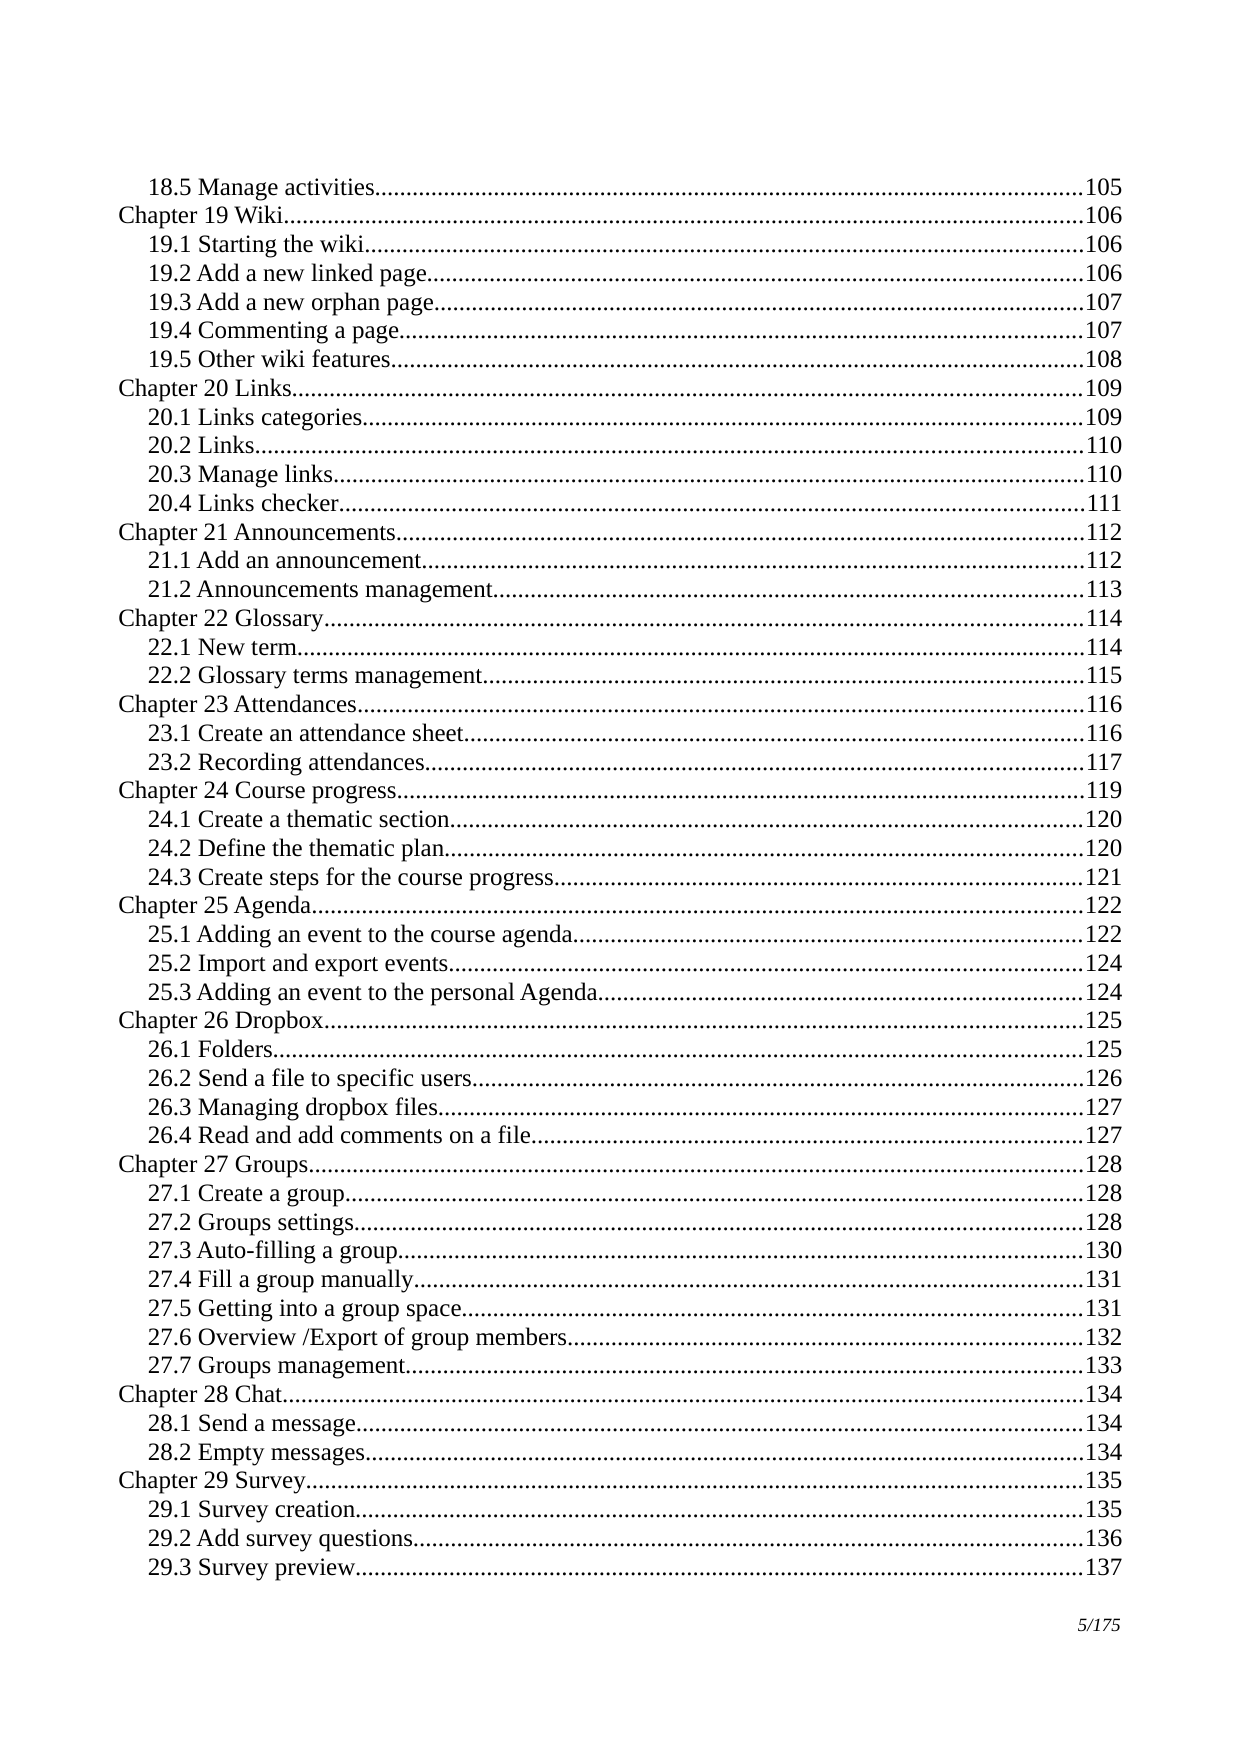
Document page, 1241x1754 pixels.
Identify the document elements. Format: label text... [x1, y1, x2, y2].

text 27.4 Fill a group manually 131 [148, 1264, 1122, 1293]
text 19.3 Add a new orphan page 107 [148, 287, 1122, 315]
text 29.2 Add survey questions 136 [148, 1523, 1122, 1552]
text 21.1 Add an announcement 112 [148, 545, 1122, 574]
text 28.1 Send a message 134 [148, 1408, 1122, 1437]
text Chapter 27 Groups 128 [118, 1149, 1122, 1178]
text 27.5 Getting into a group space 131 [148, 1293, 1122, 1322]
text Chapter 19 Wiki 106 [118, 200, 1122, 229]
text 19.2 Add a new linked page 106 [148, 258, 1122, 287]
text 24.3 Create steps for the course progress 121 [148, 862, 1122, 890]
text Chapter 24 Course progress 119 [118, 775, 1122, 804]
text 23.1 Create an attendance sheet 116 [148, 718, 1122, 747]
text 25.1 Adding an event to the course agenda 122 [148, 919, 1122, 948]
text 20.2 Links 110 [148, 430, 1122, 459]
text 19.1 Starting the wiki 106 [148, 229, 1122, 258]
text 24.2 Define the thematic plan 120 [148, 833, 1122, 862]
text Chapter 20 Links 109 [118, 373, 1122, 402]
text 22.1 New term 114 [148, 632, 1122, 660]
text 26.4 Read and add comments on a file 127 [148, 1120, 1122, 1149]
text 23.2 Recording attendances 117 [148, 747, 1122, 775]
text 27.3 Auto-filling a group 130 [148, 1235, 1122, 1264]
text Chapter 29 Survey 135 [118, 1465, 1122, 1494]
text 27.2 Groups settings 128 [148, 1207, 1122, 1235]
text 22.2 Glossary terms management 115 [148, 660, 1122, 689]
text 28.2 Empty messages 134 [148, 1437, 1122, 1465]
text 26.1 Folders 125 [148, 1034, 1122, 1063]
text 20.1 Links categories 109 [148, 402, 1122, 430]
text 29.1 Survey creation 135 [148, 1494, 1122, 1523]
text 19.4 Commenting a page 107 [148, 315, 1122, 344]
text 21.2 Announcements management 113 [148, 574, 1122, 603]
text Chapter 21 Announcements 112 [118, 517, 1122, 545]
text 25.3 Adding an event to the personal Agenda 124 [148, 977, 1122, 1005]
text Chapter 28 Chat 134 [118, 1379, 1122, 1408]
text 27.1 Create a group 128 [148, 1178, 1122, 1207]
text Chapter 25 Agenda 122 [118, 890, 1122, 919]
text Chapter 23 Attendances 116 [118, 689, 1122, 718]
text Chapter 22 Glossary 114 [118, 603, 1122, 632]
text 29.3 Survey preview 137 [148, 1552, 1122, 1580]
text 26.2 Send a file to specific users 126 [148, 1063, 1122, 1092]
text 20.3 Manage links 110 [148, 459, 1122, 488]
text 24.1 Create a thematic section 120 [148, 804, 1122, 833]
text 27.6 Overview /Export of group members 132 [148, 1322, 1122, 1350]
text 20.4 Links checker 111 [148, 488, 1122, 517]
text 27.7 Groups management 133 [148, 1350, 1122, 1379]
text Chapter 26 Dropbox 125 [118, 1005, 1122, 1034]
text 25.2 Import and export events 124 [148, 948, 1122, 977]
text 19.5 Other wiki features 108 [148, 344, 1122, 373]
text 26.3 Managing dropbox files 127 [148, 1092, 1122, 1120]
text 18.5 Manage activities 105 [148, 172, 1122, 200]
